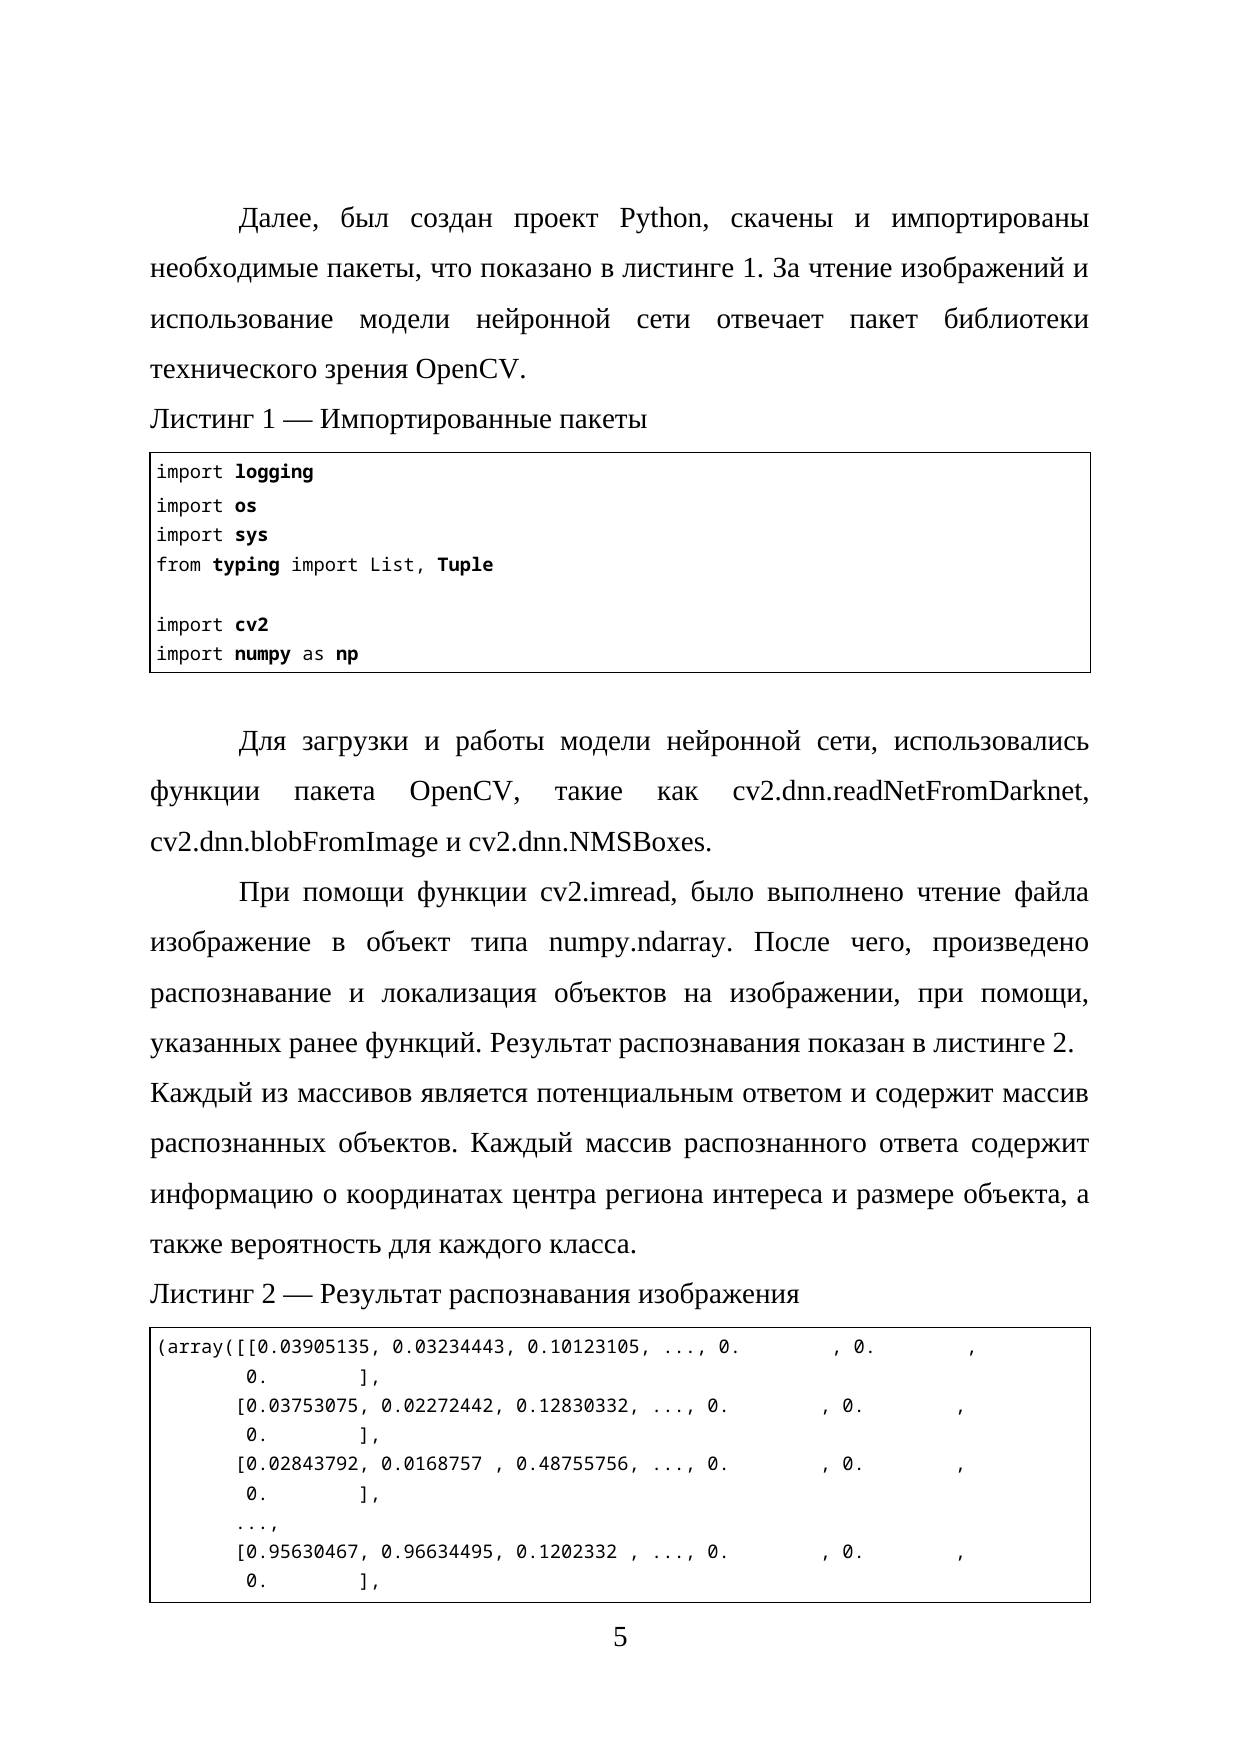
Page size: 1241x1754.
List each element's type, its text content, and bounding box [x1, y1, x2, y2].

text Каждый из массивов является потенциальным ответом и содержит массив распознанных объектов. Каждый массив распознанного ответа содержит информацию о координатах центра региона интереса и размере объекта, а также вероятность для каждого класса. [150, 1075, 1090, 1260]
text Далее, был создан проект Python, скачены и импортированы необходимые пакеты, что показано в листинге 1. За чтение изображений и использование модели нейронной сети отвечает пакет библиотеки технического зрения OpenCV. [150, 200, 1090, 385]
text Листинг 1 — Импортированные пакеты [150, 402, 1090, 435]
table_header import logging import os import sys from typing import List, Tuple import cv2 import numpy as np [151, 453, 1090, 672]
text Листинг 2 — Результат распознавания изображения [150, 1277, 1090, 1310]
text При помощи функции cv2.imread, было выполнено чтение файла изображение в объект типа numpy.ndarray. После чего, произведено распознавание и локализация объектов на изображении, при помощи, указанных ранее функций. Результат распознавания показан в листинге 2. [150, 874, 1090, 1058]
table_header (array([[0.03905135, 0.03234443, 0.10123105, ..., 0. , 0. , 0. ], [0.03753075, 0.02272442, 0.12830332, ..., 0. , 0. , 0. ], [0.02843792, 0.0168757 , 0.48755756, ..., 0. , 0. , 0. ], ..., [0.95630467, 0.96634495, 0.1202332 , ..., 0. , 0. , 0. ], [151, 1328, 1090, 1602]
text Для загрузки и работы модели нейронной сети, использовались функции пакета OpenCV, такие как cv2.dnn.readNetFromDarknet, cv2.dnn.blobFromImage и cv2.dnn.NMSBoxes. [150, 723, 1090, 857]
